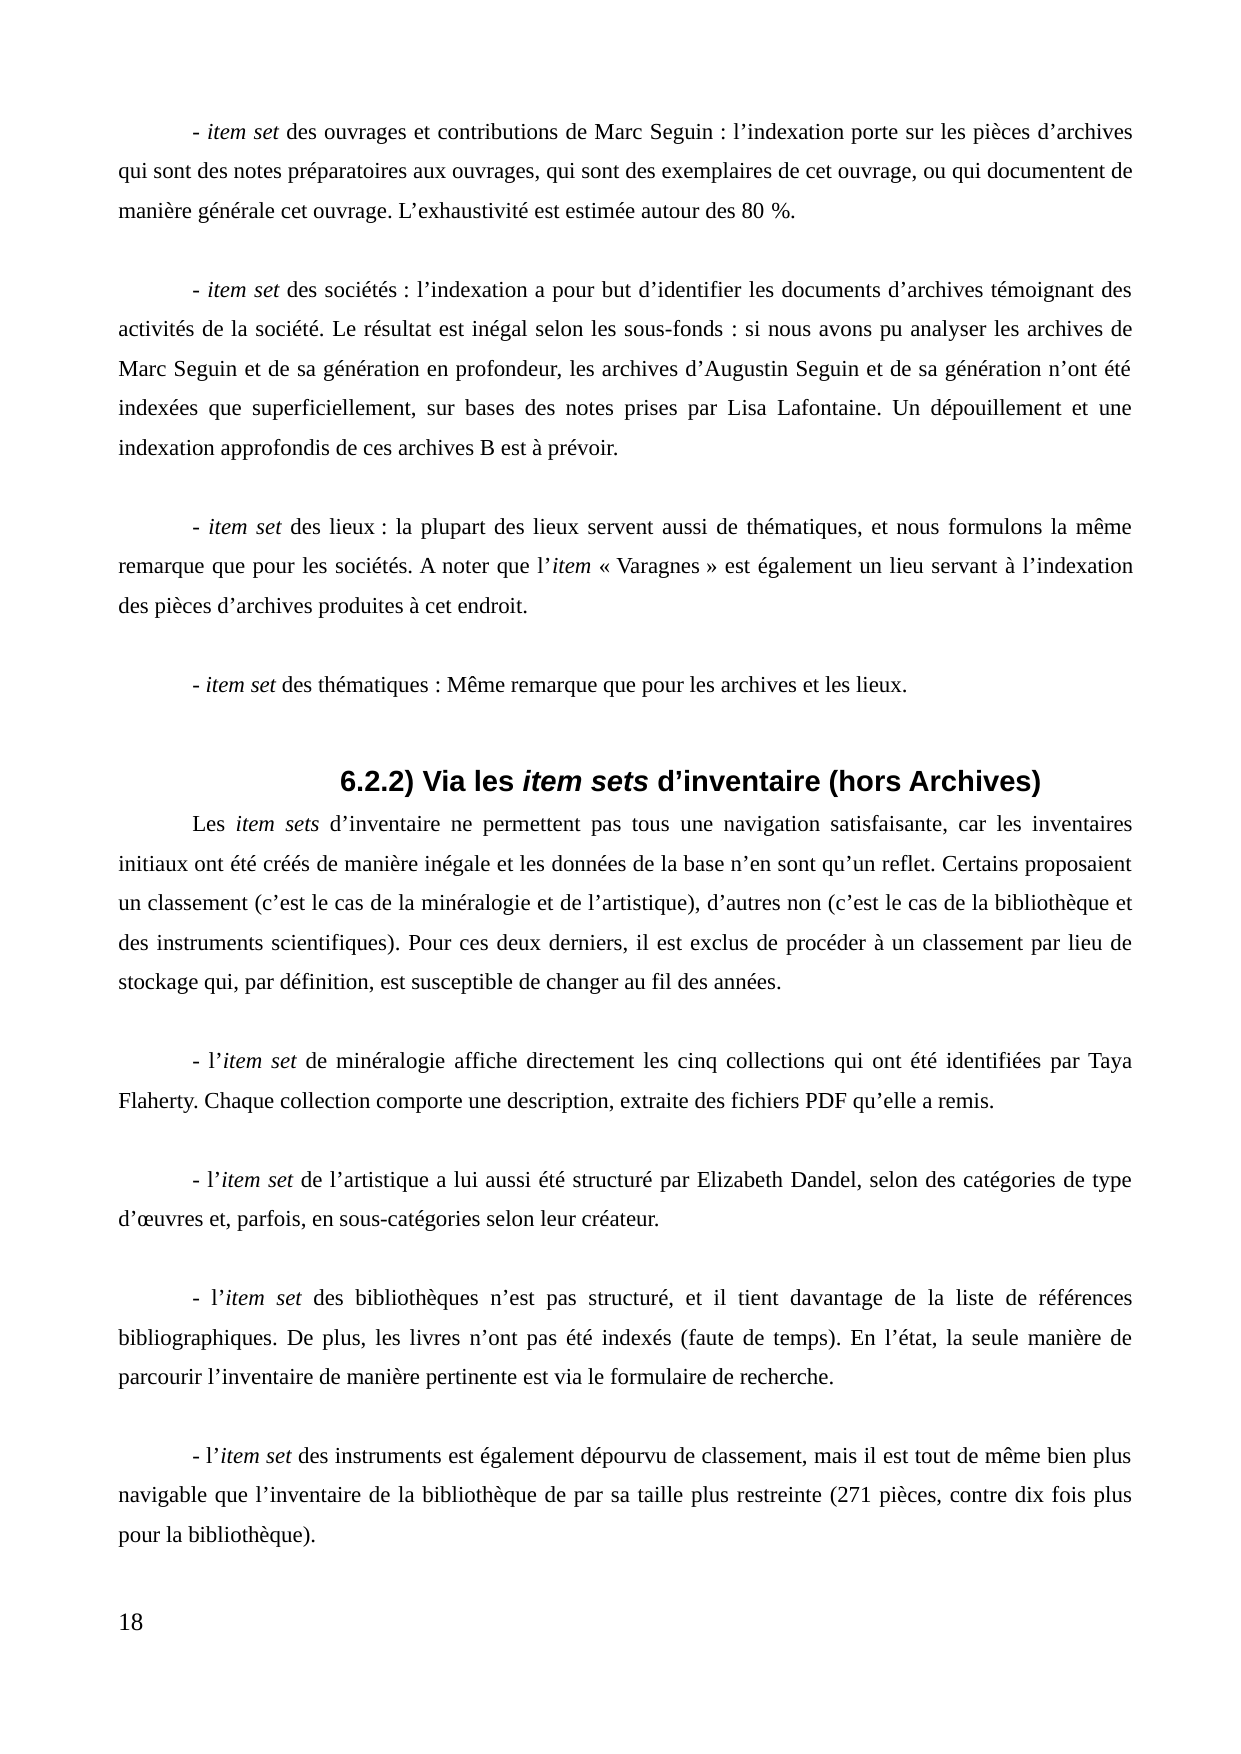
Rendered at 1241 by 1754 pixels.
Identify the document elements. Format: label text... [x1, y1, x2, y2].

text - l’item set de l’artistique a lui aussi été structuré par Elizabeth Dandel, selon des catégories de type d’œuvres et, parfois, en sous-catégories selon leur créateur. [118, 1166, 1134, 1232]
text - l’item set de minéralogie affiche directement les cinq collections qui ont été identifiées par Taya Flaherty. Chaque collection comporte une description, extraite des fichiers PDF qu’elle a remis. [118, 1047, 1134, 1113]
text - l’item set des instruments est également dépourvu de classement, mais il est tout de même bien plus navigable que l’inventaire de la bibliothèque de par sa taille plus restreinte (271 pièces, contre dix fois plus pour la bibliothèque). [118, 1442, 1134, 1547]
subtitle 6.2.2) Via les item sets d’inventaire (hors Archives) [118, 764, 1134, 798]
text Les item sets d’inventaire ne permettent pas tous une navigation satisfaisante, car les inventaires initiaux ont été créés de manière inégale et les données de la base n’en sont qu’un reflet. Certains proposaient un classement (c’est le cas de la minéralogie et de l’artistique), d’autres non (c’est le cas de la bibliothèque et des instruments scientifiques). Pour ces deux derniers, il est exclus de procéder à un classement par lieu de stockage qui, par définition, est susceptible de changer au fil des années. [118, 810, 1134, 995]
text - l’item set des bibliothèques n’est pas structuré, et il tient davantage de la liste de références bibliographiques. De plus, les livres n’ont pas été indexés (faute de temps). En l’état, la seule manière de parcourir l’inventaire de manière pertinente est via le formulaire de recherche. [118, 1284, 1134, 1389]
text - item set des thématiques : Même remarque que pour les archives et les lieux. [118, 671, 1134, 697]
text - item set des sociétés : l’indexation a pour but d’identifier les documents d’archives témoignant des activités de la société. Le résultat est inégal selon les sous-fonds : si nous avons pu analyser les archives de Marc Seguin et de sa génération en profondeur, les archives d’Augustin Seguin et de sa génération n’ont été indexées que superficiellement, sur bases des notes prises par Lisa Lafontaine. Un dépouillement et une indexation approfondis de ces archives B est à prévoir. [118, 276, 1134, 460]
text - item set des ouvrages et contributions de Marc Seguin : l’indexation porte sur les pièces d’archives qui sont des notes préparatoires aux ouvrages, qui sont des exemplaires de cet ouvrage, ou qui documentent de manière générale cet ouvrage. L’exhaustivité est estimée autour des 80 %. [118, 118, 1134, 223]
text - item set des lieux : la plupart des lieux servent aussi de thématiques, et nous formulons la même remarque que pour les sociétés. A noter que l’item « Varagnes » est également un lieu servant à l’indexation des pièces d’archives produites à cet endroit. [118, 513, 1134, 618]
